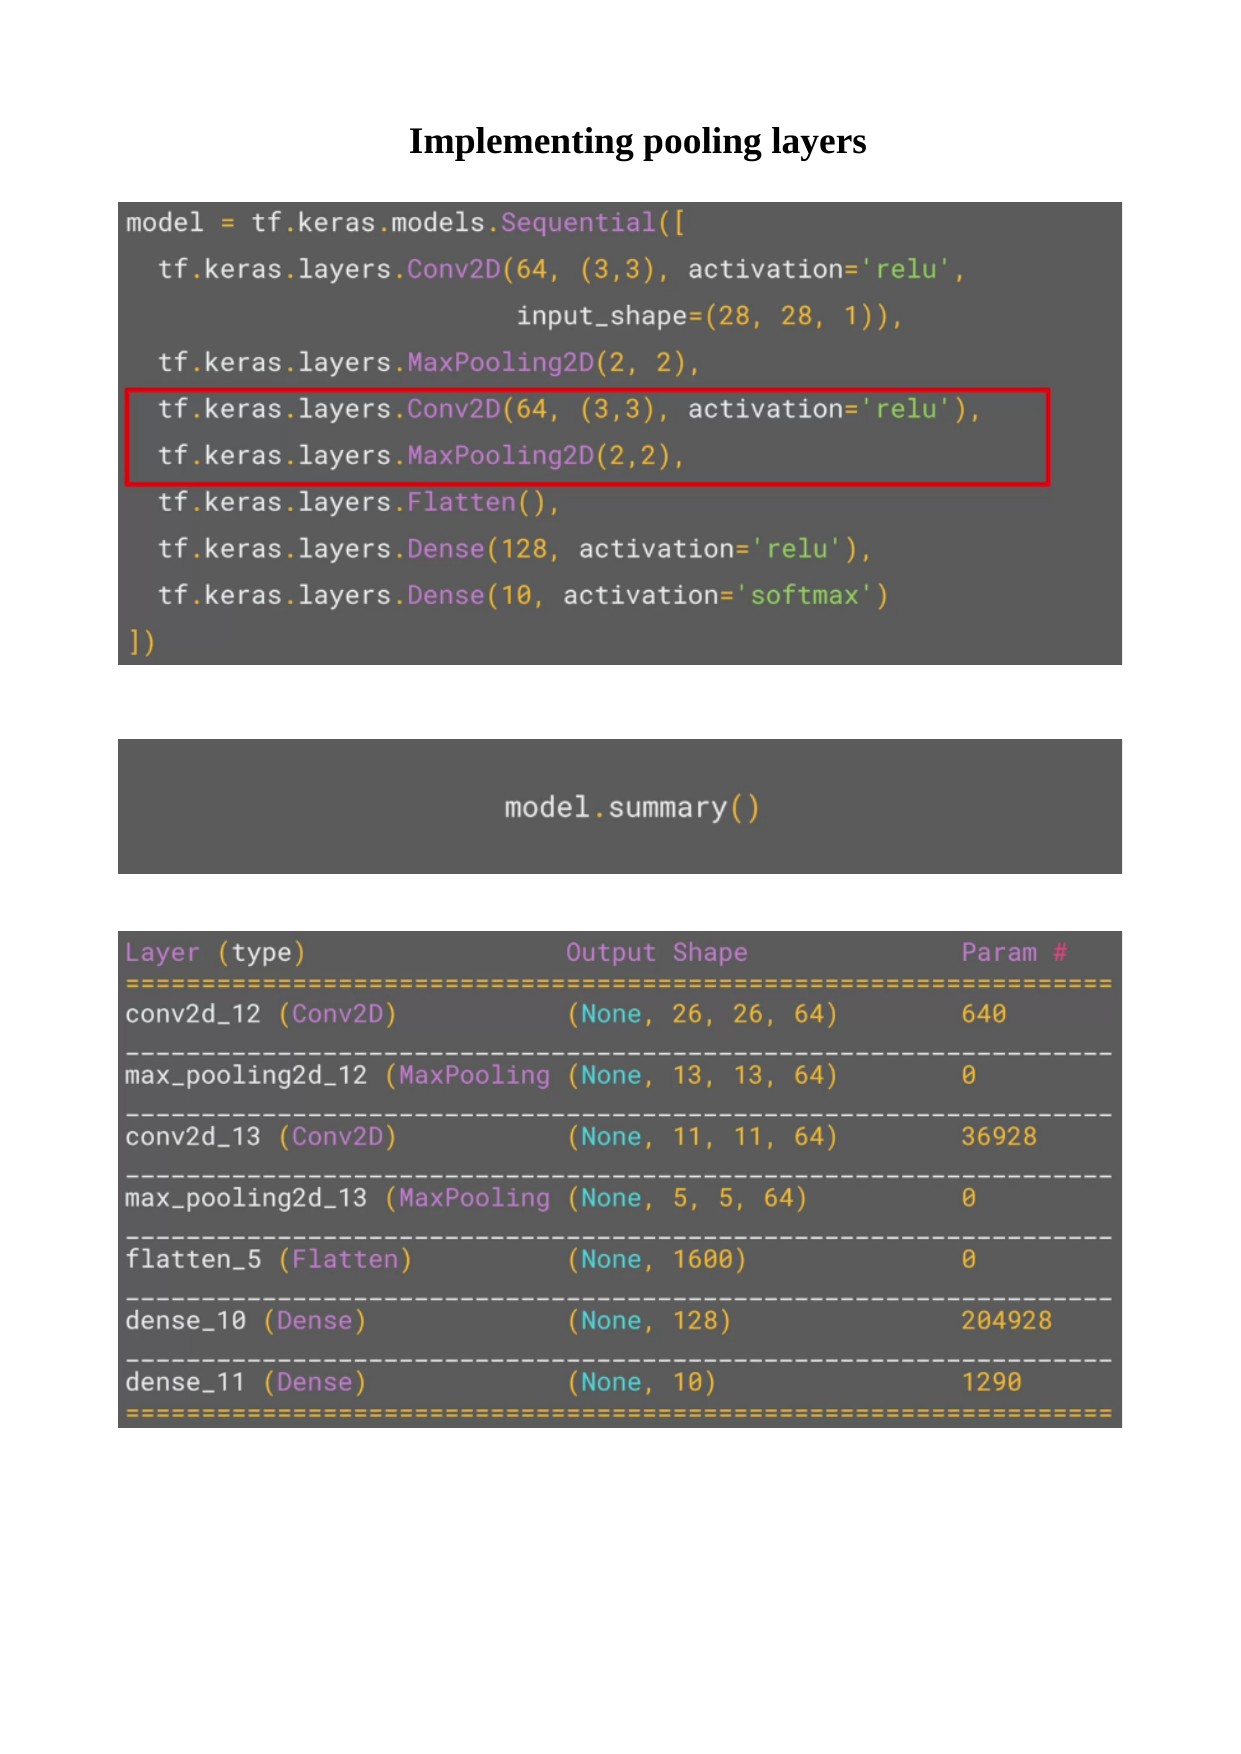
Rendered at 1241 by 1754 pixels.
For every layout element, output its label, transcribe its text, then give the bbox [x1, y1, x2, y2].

picture [118, 739, 1123, 874]
picture [118, 931, 1123, 1428]
subtitle Implementing pooling layers [118, 118, 1122, 161]
picture [118, 202, 1123, 665]
